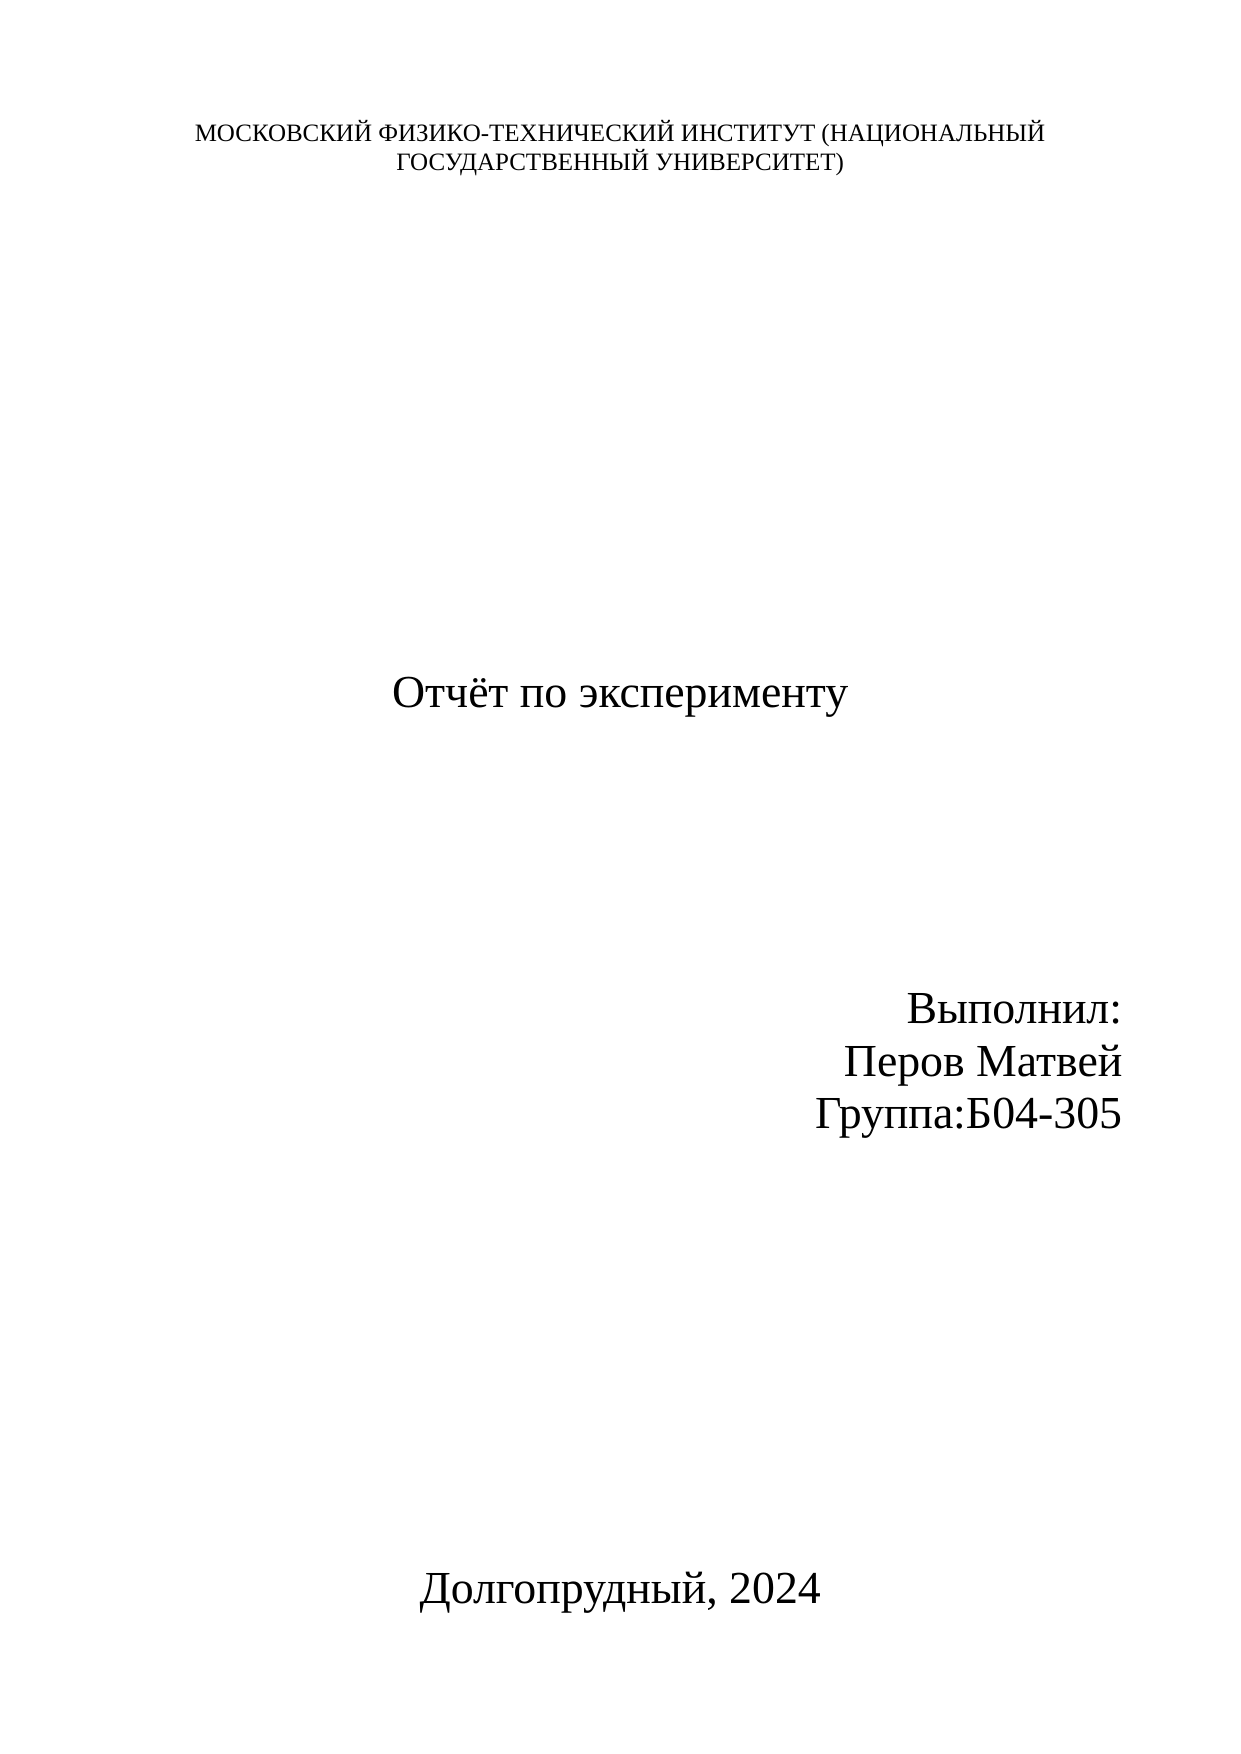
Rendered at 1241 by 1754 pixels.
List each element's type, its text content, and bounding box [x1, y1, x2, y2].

text Отчёт по эксперименту [118, 664, 1122, 717]
text МОСКОВСКИЙ ФИЗИКО-ТЕХНИЧЕСКИЙ ИНСТИТУТ (НАЦИОНАЛЬНЫЙ ГОСУДАРСТВЕННЫЙ УНИВЕРСИТЕТ) [118, 118, 1122, 176]
text Перов Матвей [118, 1033, 1122, 1086]
text Группа:Б04-305 [118, 1086, 1122, 1139]
text Выполнил: [118, 981, 1122, 1033]
text Долгопрудный, 2024 [118, 1560, 1122, 1613]
